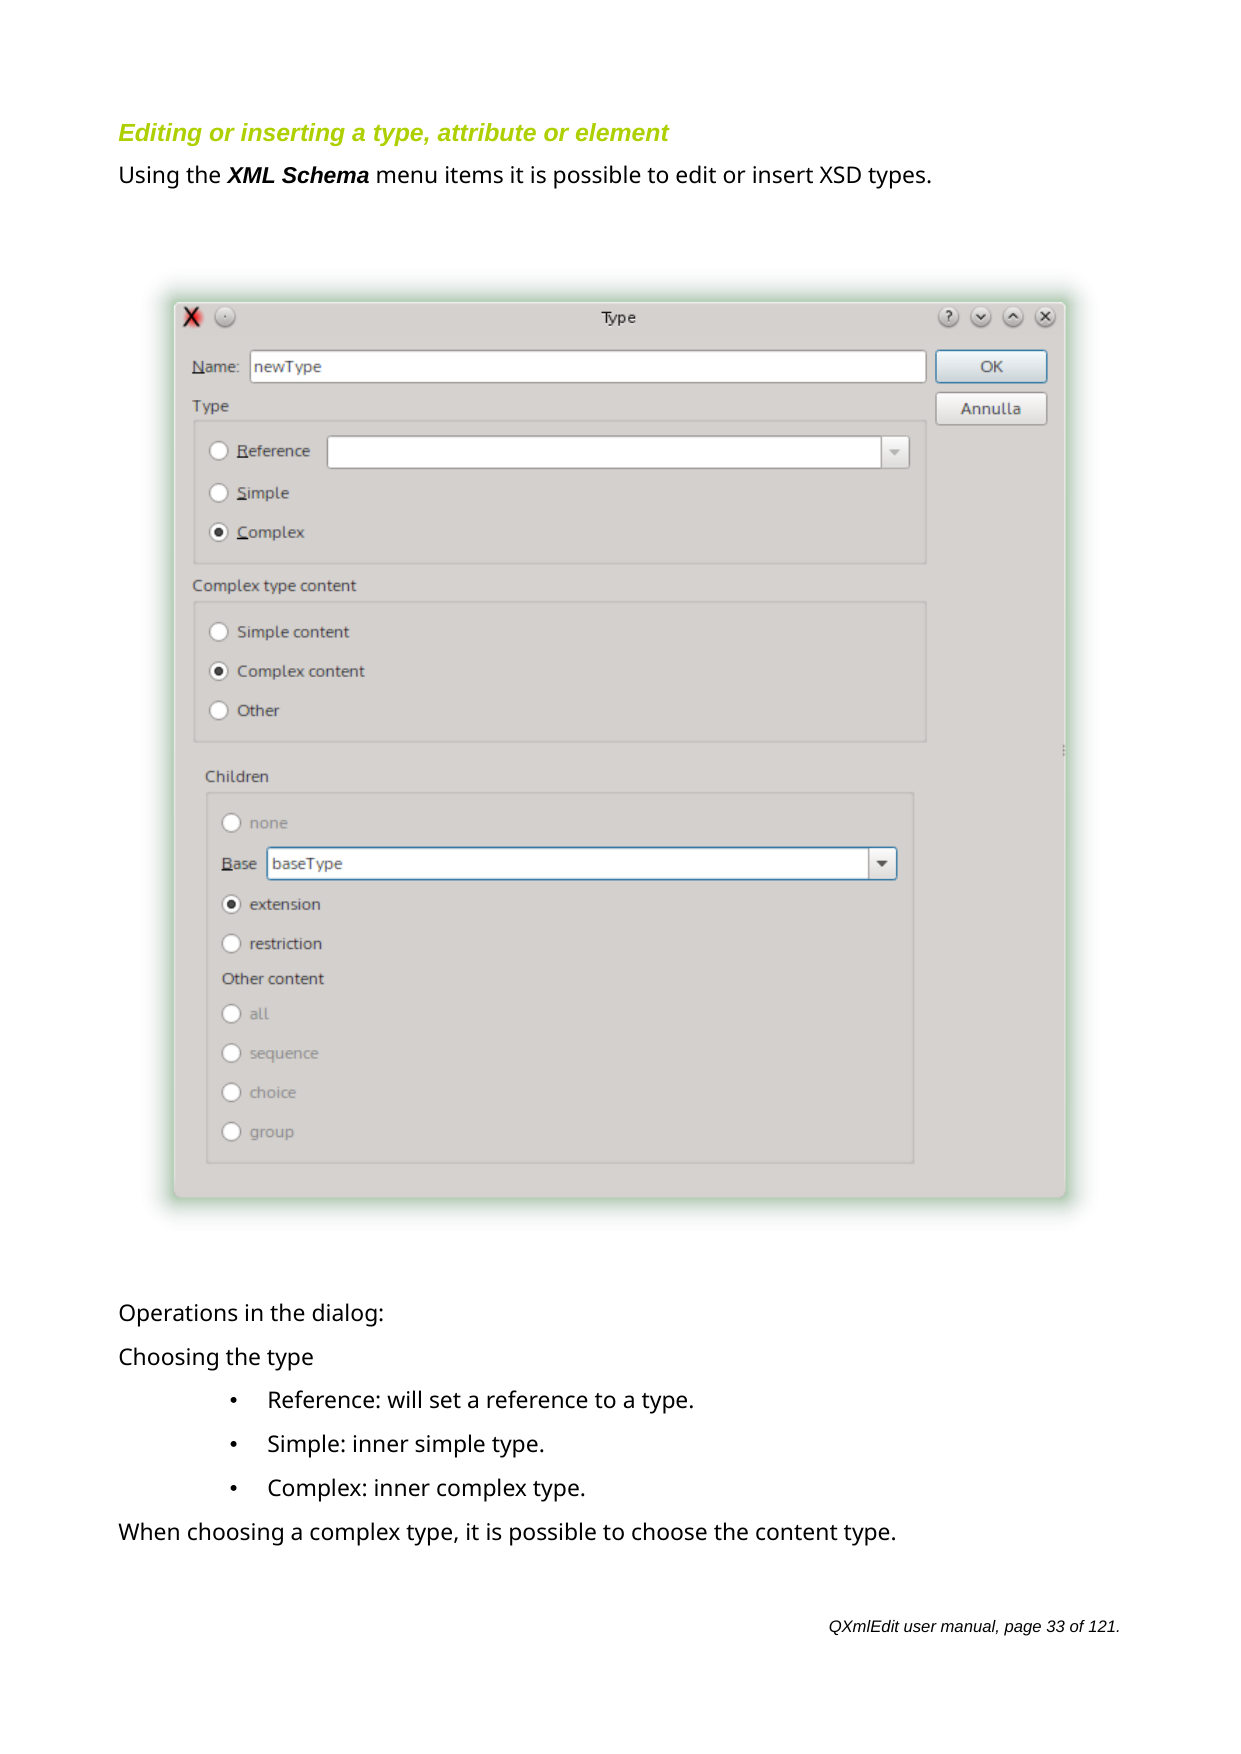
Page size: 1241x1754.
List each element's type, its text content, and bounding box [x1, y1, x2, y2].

text Choosing the type [118, 1341, 1122, 1372]
text Operations in the dialog: [118, 1297, 1122, 1328]
list Complex: inner complex type. [229, 1472, 1122, 1503]
picture [118, 246, 1122, 1254]
text Using the XML Schema menu items it is possible to edit or insert XSD types. [118, 159, 1122, 190]
list Simple: inner simple type. [229, 1428, 1122, 1459]
text When choosing a complex type, it is possible to choose the content type. [118, 1516, 1122, 1547]
list Reference: will set a reference to a type. [229, 1384, 1122, 1416]
subtitle Editing or inserting a type, attribute or element [118, 118, 1122, 147]
